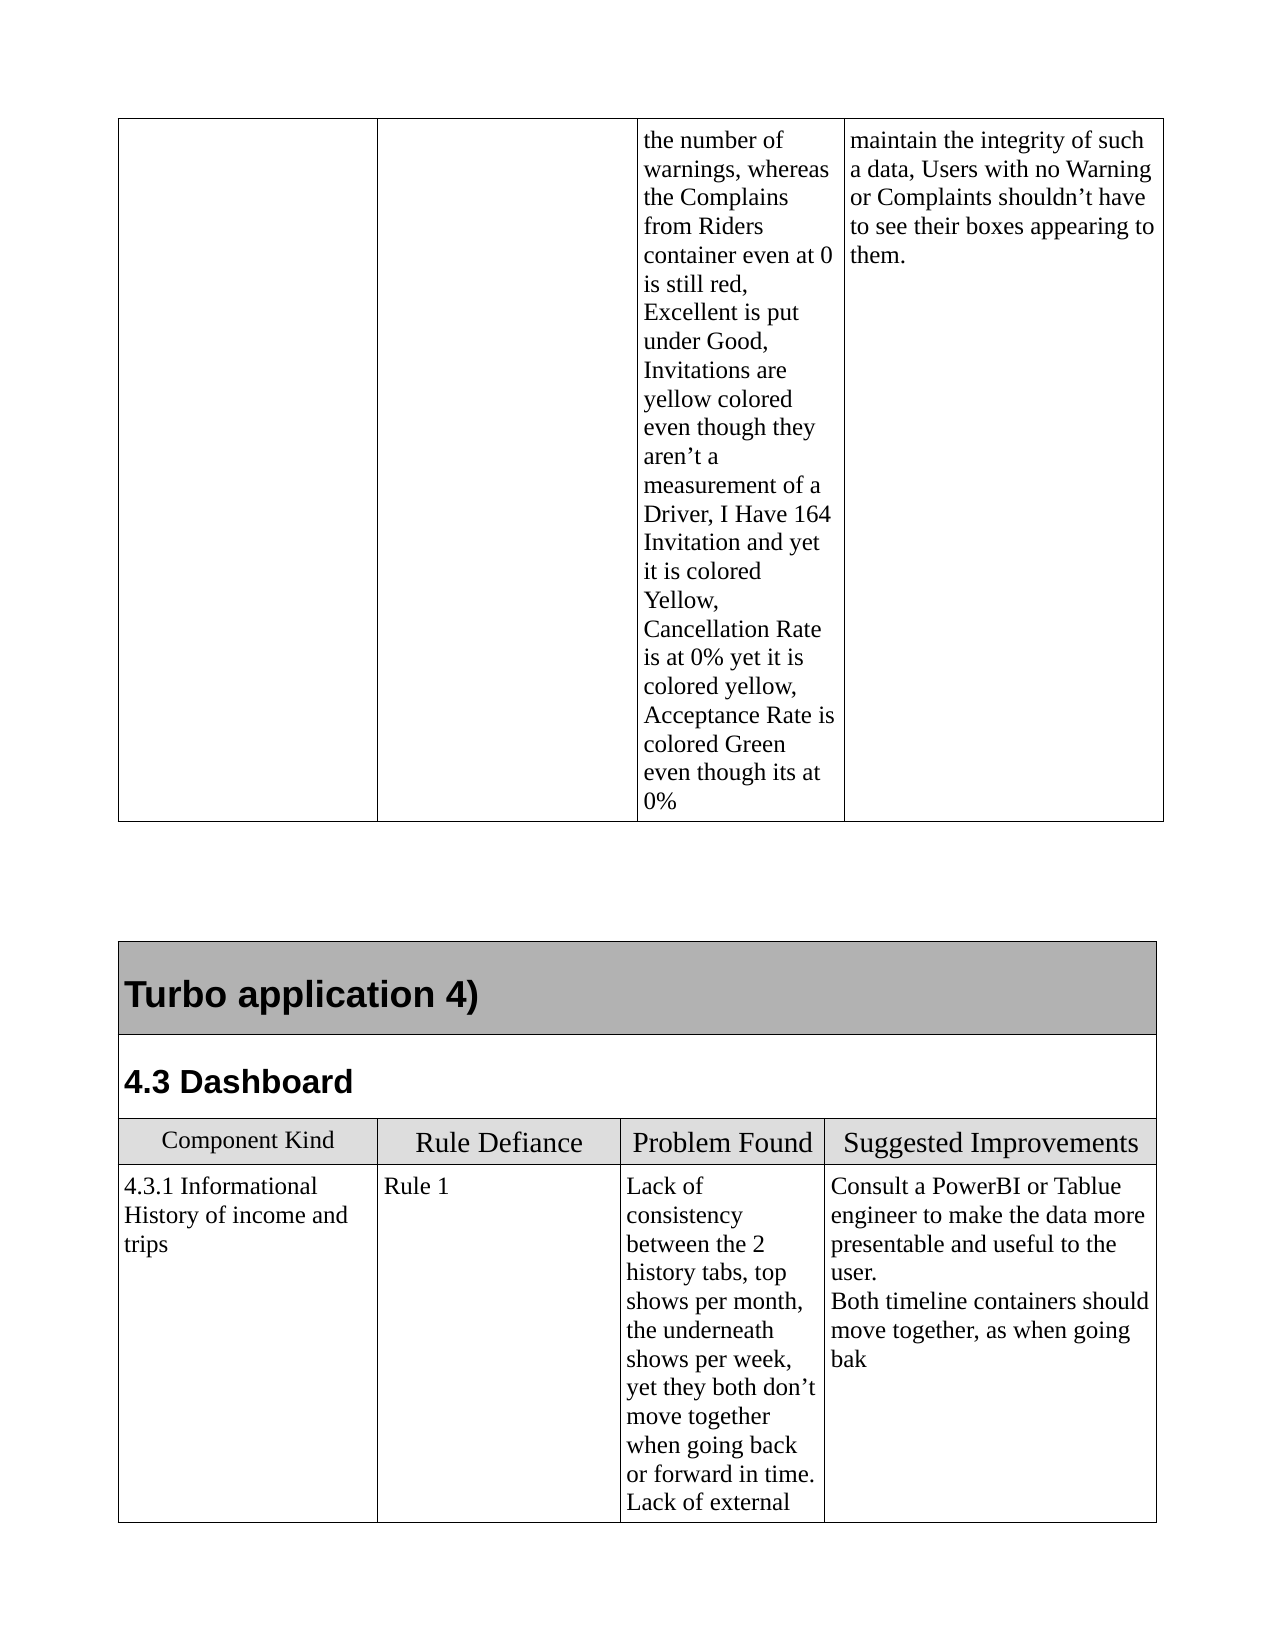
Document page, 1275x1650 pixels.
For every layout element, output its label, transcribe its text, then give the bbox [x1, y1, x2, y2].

table_cell Lack of consistency between the 2 history tabs, top shows per month, the underneath shows per week, yet they both don’t move together when going back or forward in time. Lack of external [621, 1165, 824, 1522]
table_header Turbo application 4) [119, 942, 1156, 1034]
table_cell Consult a PowerBI or Tablue engineer to make the data more presentable and useful to the user. Both timeline containers should move together, as when going bak [825, 1165, 1156, 1522]
table_cell Problem Found [621, 1119, 824, 1164]
table_cell Rule Defiance [378, 1119, 620, 1164]
table_cell [378, 119, 637, 821]
table_cell 4.3.1 Informational History of income and trips [119, 1165, 377, 1522]
table_cell [119, 119, 377, 821]
table_cell 4.3 Dashboard [119, 1035, 1156, 1118]
table_cell Component Kind [119, 1119, 377, 1164]
table_cell Rule 1 [378, 1165, 620, 1522]
table_cell maintain the integrity of such a data, Users with no Warning or Complaints shouldn’t have to see their boxes appearing to them. [845, 119, 1163, 821]
table_cell the number of warnings, whereas the Complains from Riders container even at 0 is still red, Excellent is put under Good, Invitations are yellow colored even though they aren’t a measurement of a Driver, I Have 164 Invitation and yet it is colored Yellow, Cancellation Rate is at 0% yet it is colored yellow, Acceptance Rate is colored Green even though its at 0% [638, 119, 844, 821]
table_cell Suggested Improvements [825, 1119, 1156, 1164]
